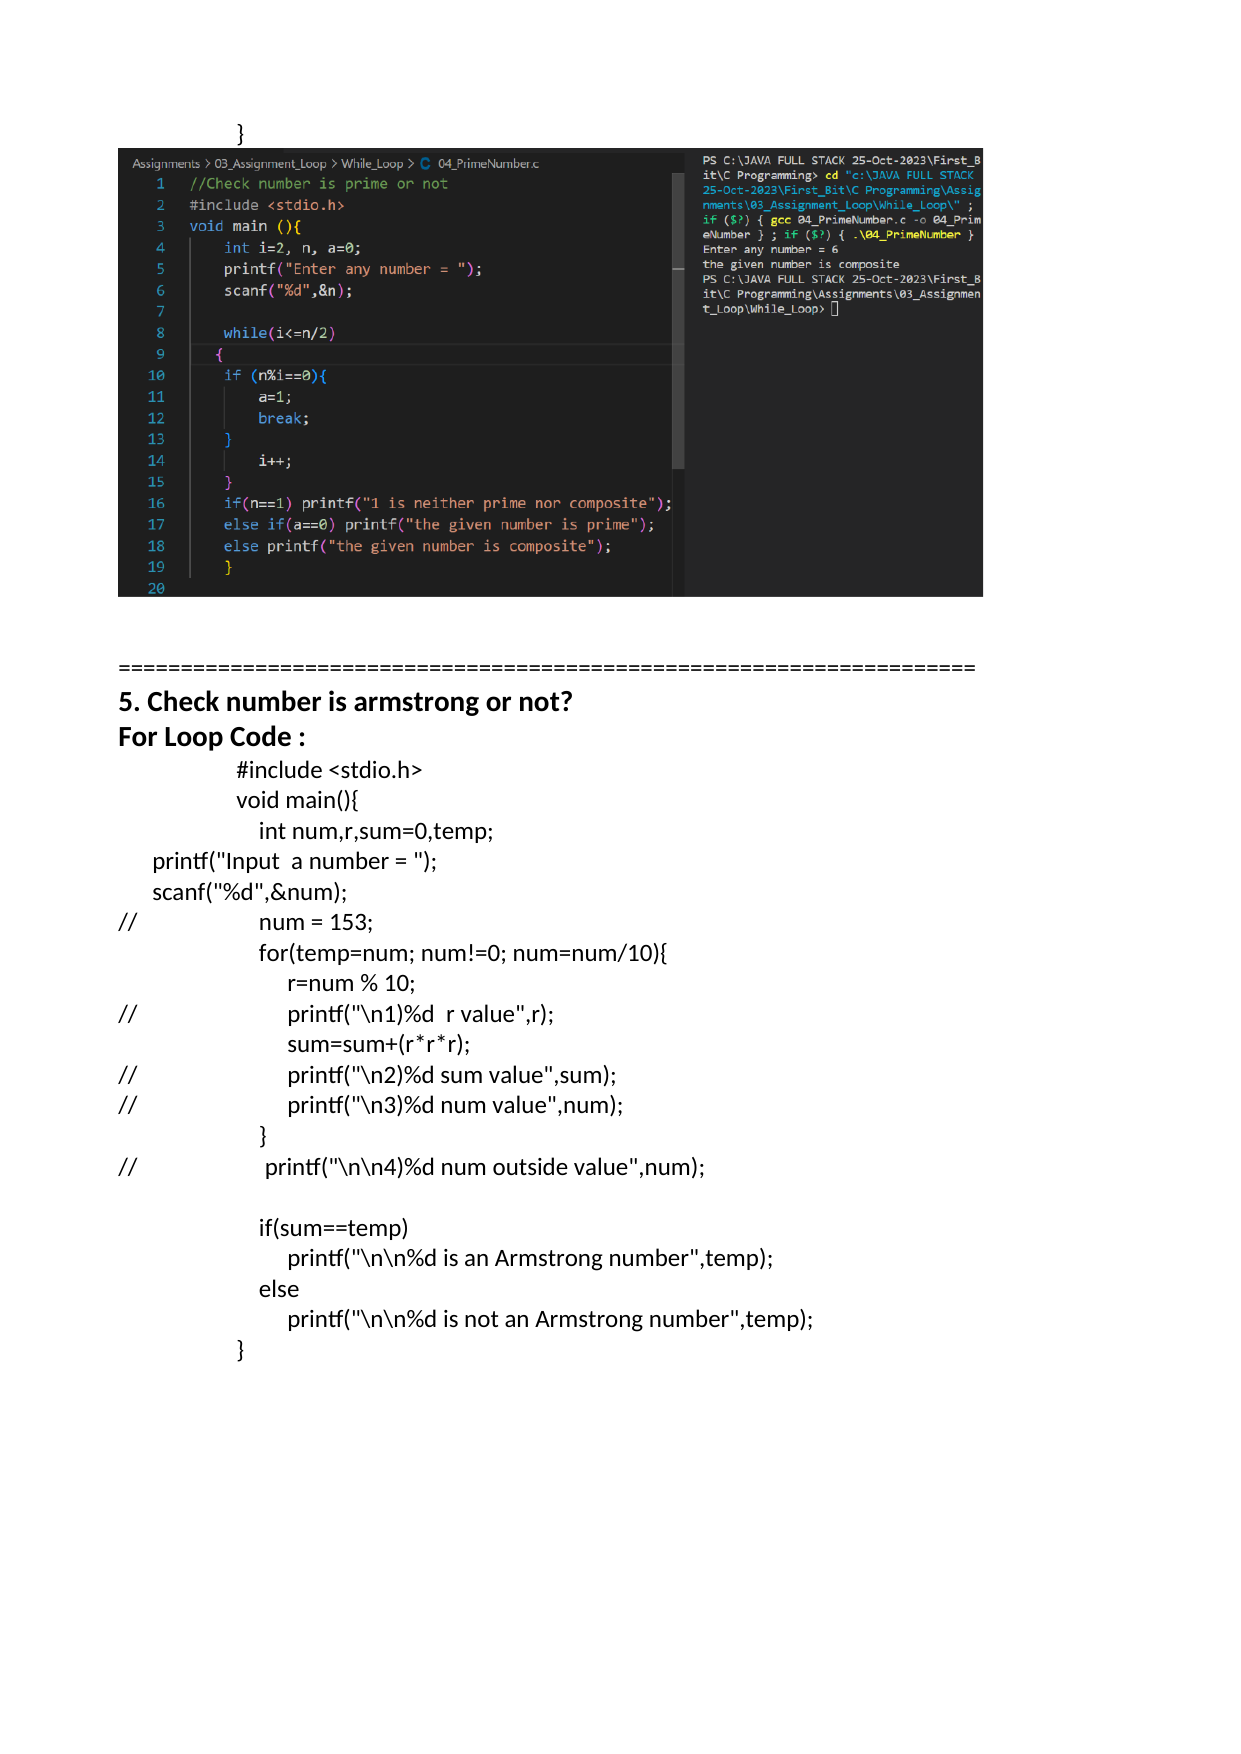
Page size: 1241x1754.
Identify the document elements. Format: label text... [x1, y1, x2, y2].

text printf("Input a number = "); [118, 846, 1122, 876]
text #include <stdio.h> [118, 754, 1122, 784]
text sum=sum+(r*r*r); [118, 1029, 1122, 1059]
text printf("\n\n%d is an Armstrong number",temp); [118, 1242, 1122, 1273]
text if(sum==temp) [118, 1212, 1122, 1242]
text // printf("\n1)%d r value",r); [118, 998, 1122, 1029]
text printf("\n\n%d is not an Armstrong number",temp); [118, 1303, 1122, 1334]
text } [118, 1120, 1122, 1151]
text // printf("\n2)%d sum value",sum); [118, 1059, 1122, 1090]
text } [118, 118, 1122, 149]
text 5. Check number is armstrong or not? [118, 683, 1122, 718]
text // num = 153; [118, 907, 1122, 937]
text scanf("%d",&num); [118, 876, 1122, 907]
text void main(){ [118, 784, 1122, 815]
text r=num % 10; [118, 968, 1122, 998]
text For Loop Code : [118, 718, 1122, 754]
text ===================================================================== [118, 652, 1122, 683]
text else [118, 1273, 1122, 1303]
text // printf("\n3)%d num value",num); [118, 1090, 1122, 1120]
text for(temp=num; num!=0; num=num/10){ [118, 937, 1122, 968]
text int num,r,sum=0,temp; [118, 815, 1122, 846]
text } [118, 1334, 1122, 1364]
text // printf("\n\n4)%d num outside value",num); [118, 1151, 1122, 1181]
